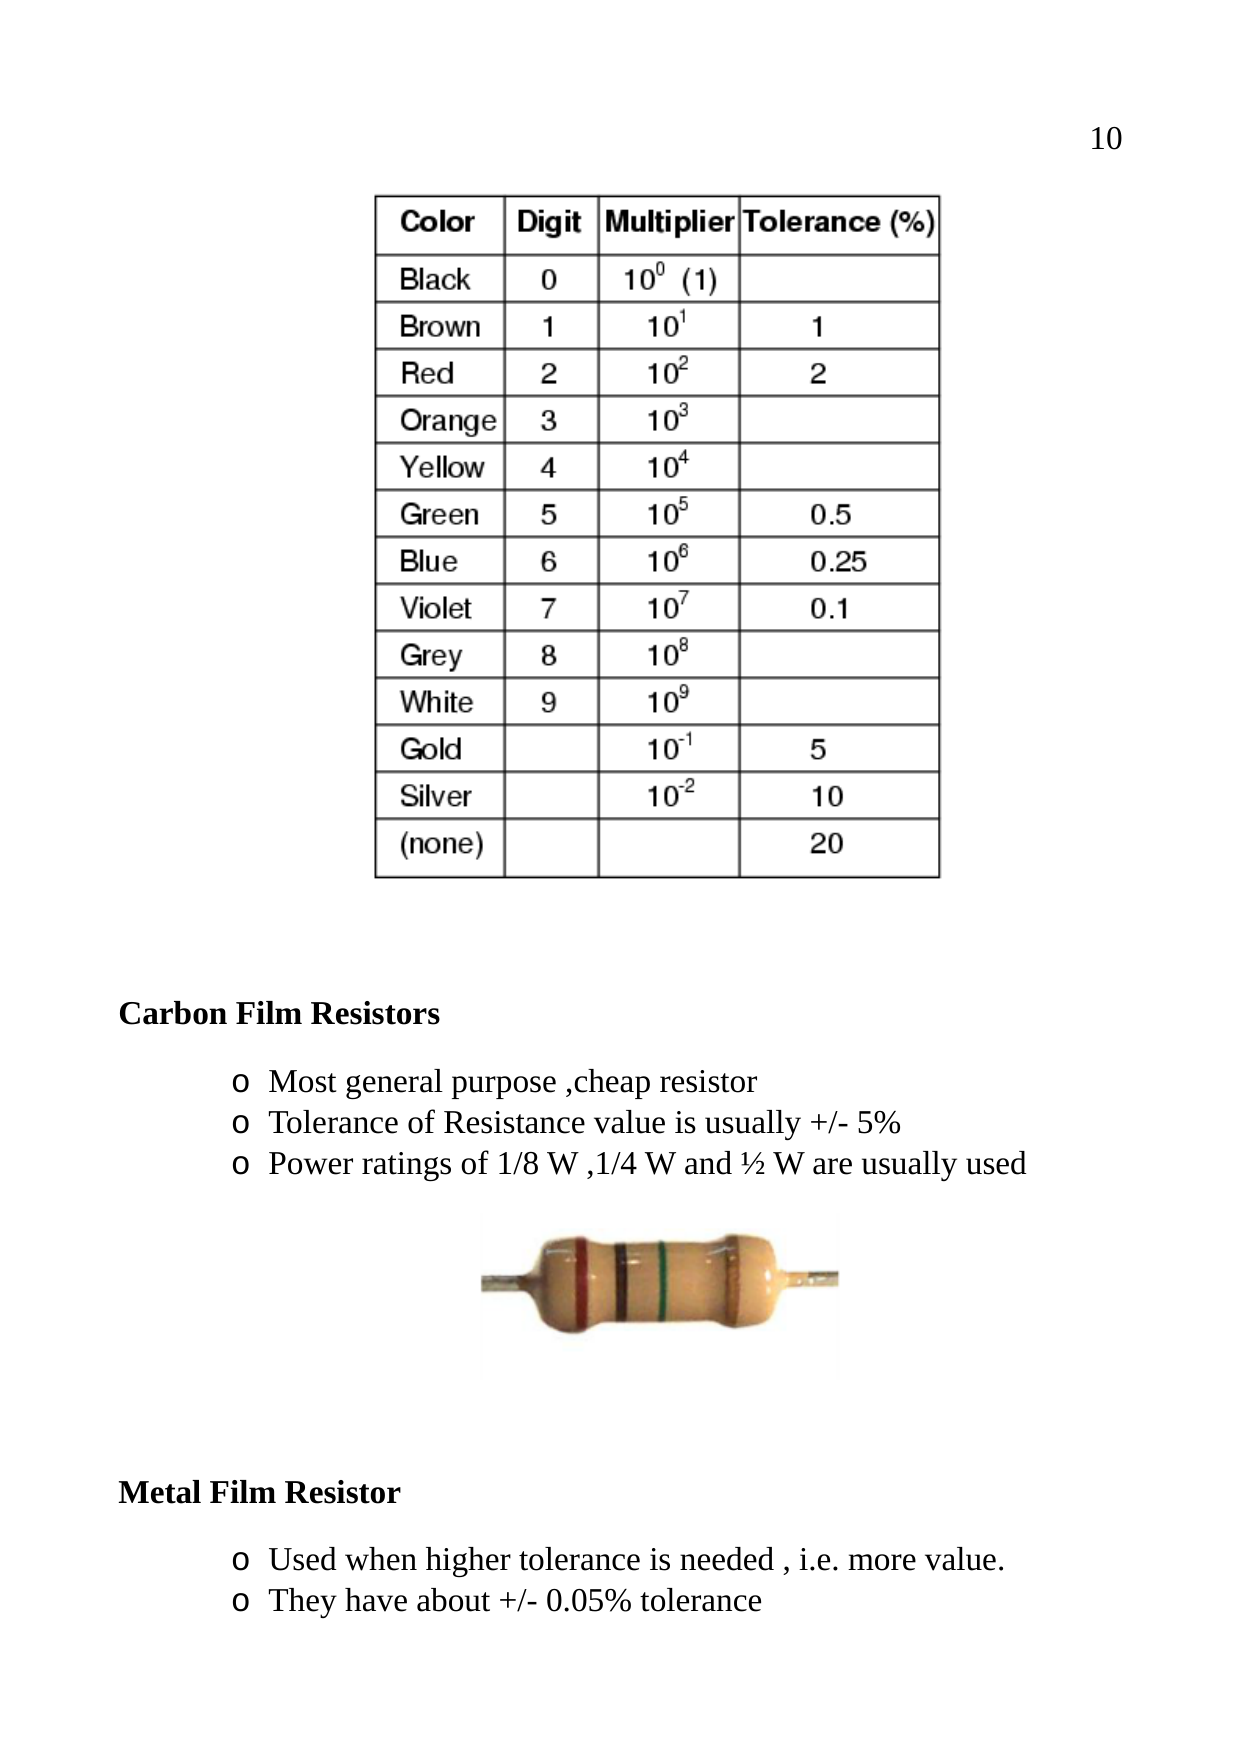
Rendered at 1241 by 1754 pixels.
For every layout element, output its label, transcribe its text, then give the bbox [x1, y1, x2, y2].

list They have about +/- 0.05% tolerance [231, 1581, 1122, 1622]
picture [450, 1213, 865, 1380]
list Power ratings of 1/8 W ,1/4 W and ½ W are usually used [231, 1143, 1122, 1184]
list Used when higher tolerance is needed , i.e. more value. [231, 1539, 1122, 1581]
list Most general purpose ,cheap resistor [231, 1061, 1122, 1102]
text Carbon Film Resistors [118, 917, 1122, 1032]
picture [367, 186, 948, 888]
text Metal Film Resistor [118, 1472, 1122, 1510]
list Tolerance of Resistance value is usually +/- 5% [231, 1102, 1122, 1143]
